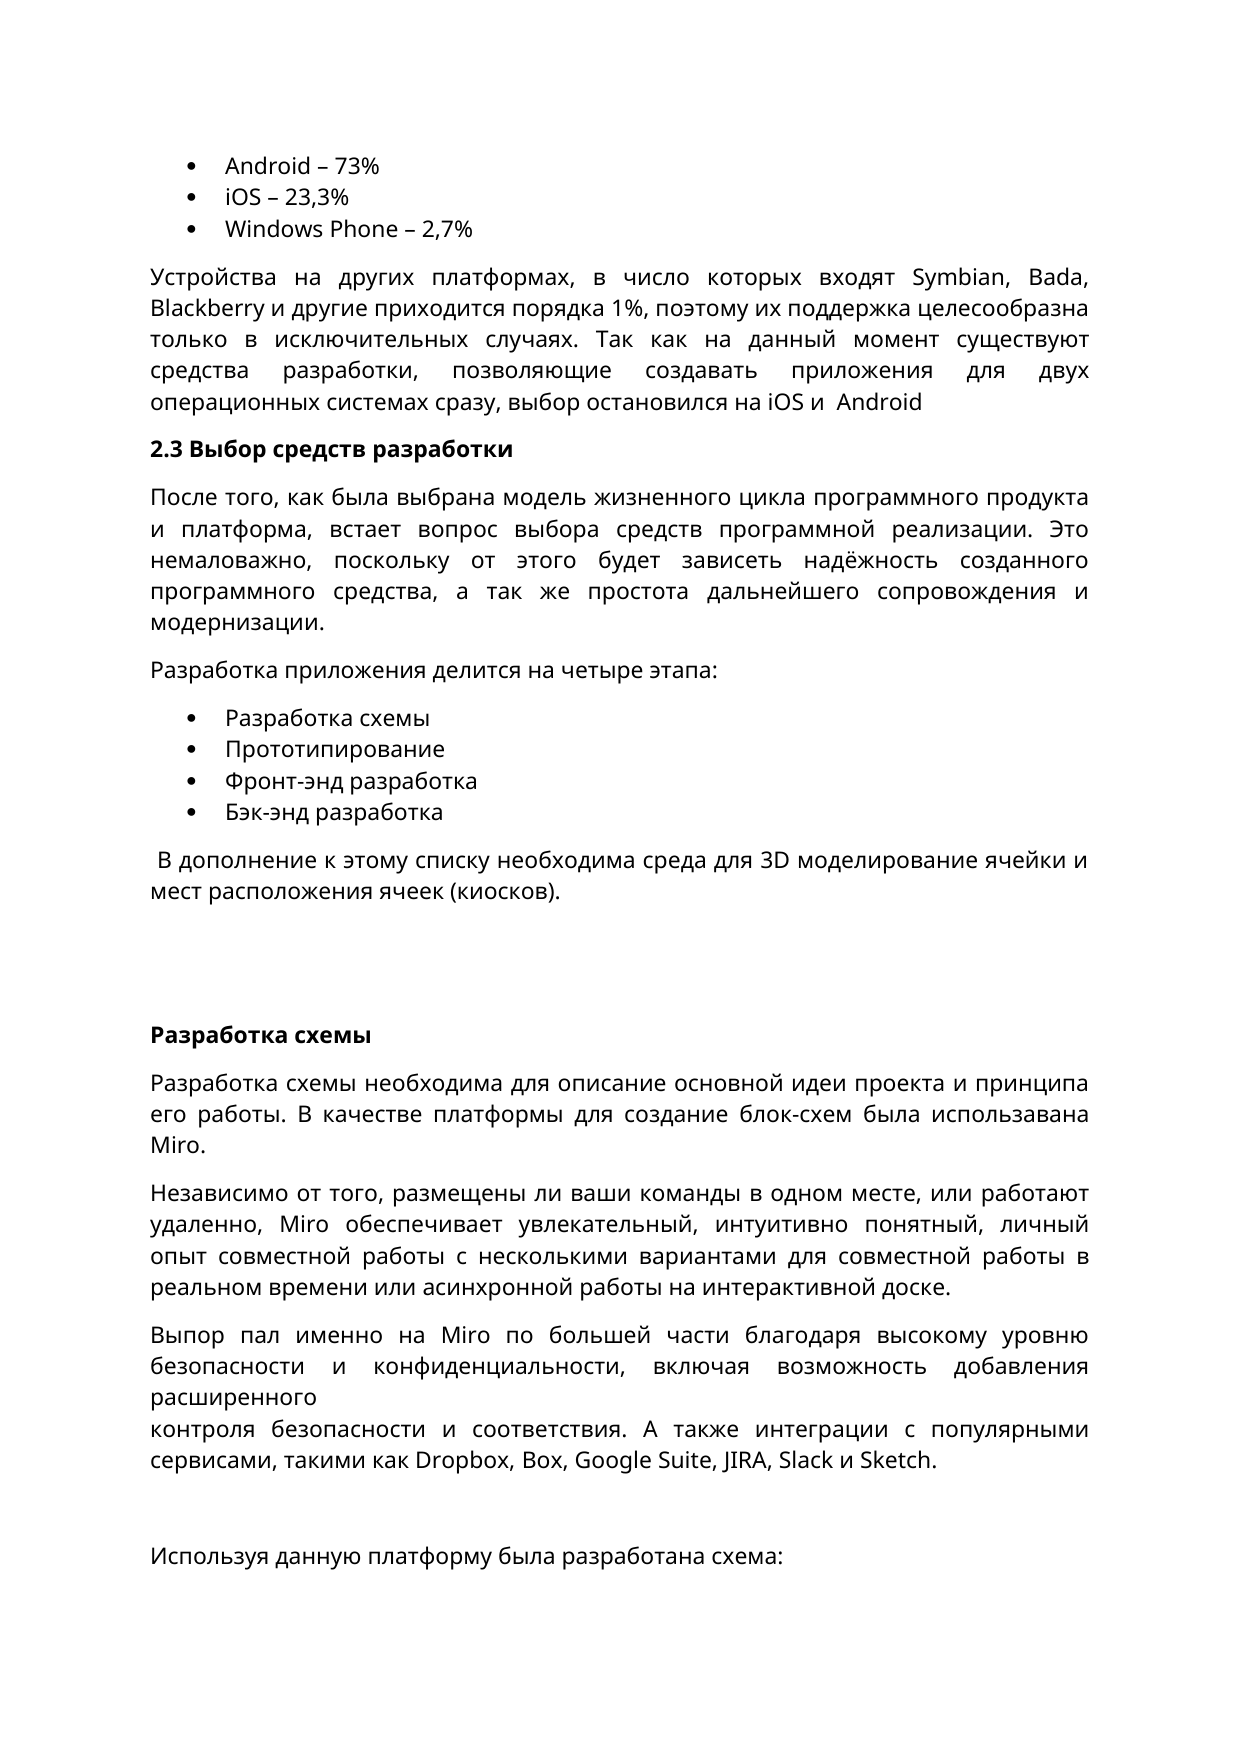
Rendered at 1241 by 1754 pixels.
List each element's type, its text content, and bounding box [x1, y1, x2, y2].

list Разработка схемы [187, 702, 1090, 733]
text Независимо от того, размещены ли ваши команды в одном месте, или работают удаленно, Miro обеспечивает увлекательный, интуитивно понятный, личный опыт совместной работы с несколькими вариантами для совместной работы в реальном времени или асинхронной работы на интерактивной доске. [150, 1177, 1090, 1302]
text Устройства на других платформах, в число которых входят Symbian, Bada, Blackberry и другие приходится порядка 1%, поэтому их поддержка целесообразна только в исключительных случаях. Так как на данный момент существуют средства разработки, позволяющие создавать приложения для двух операционных системах сразу, выбор остановился на iOS и Android [150, 260, 1090, 417]
list Windows Phone – 2,7% [187, 212, 1090, 244]
text Разработка схемы [150, 1019, 1090, 1050]
list Android – 73% [187, 150, 1090, 181]
text Используя данную платформу была разработана схема: [150, 1539, 1090, 1571]
text Разработка приложения делится на четыре этапа: [150, 654, 1090, 685]
text Выпор пал именно на Miro по большей части благодаря высокому уровню безопасности и конфиденциальности, включая возможность добавления расширенного контроля безопасности и соответствия. А также интеграции с популярными сервисами, такими как Dropbox, Box, Google Suite, JIRA, Slack и Sketch. [150, 1319, 1090, 1475]
list iOS – 23,3% [187, 181, 1090, 212]
list Бэк-энд разработка [187, 796, 1090, 827]
text В дополнение к этому списку необходима среда для 3D моделирование ячейки и мест расположения ячеек (киосков). [150, 844, 1090, 906]
text После того, как была выбрана модель жизненного цикла программного продукта и платформа, встает вопрос выбора средств программной реализации. Это немаловажно, поскольку от этого будет зависеть надёжность созданного программного средства, а так же простота дальнейшего сопровождения и модернизации. [150, 481, 1090, 637]
list Фронт-энд разработка [187, 764, 1090, 796]
text 2.3 Выбор средств разработки [150, 433, 1090, 464]
list Прототипирование [187, 733, 1090, 764]
text Разработка схемы необходима для описание основной идеи проекта и принципа его работы. В качестве платформы для создание блок-схем была использавана Miro. [150, 1067, 1090, 1160]
